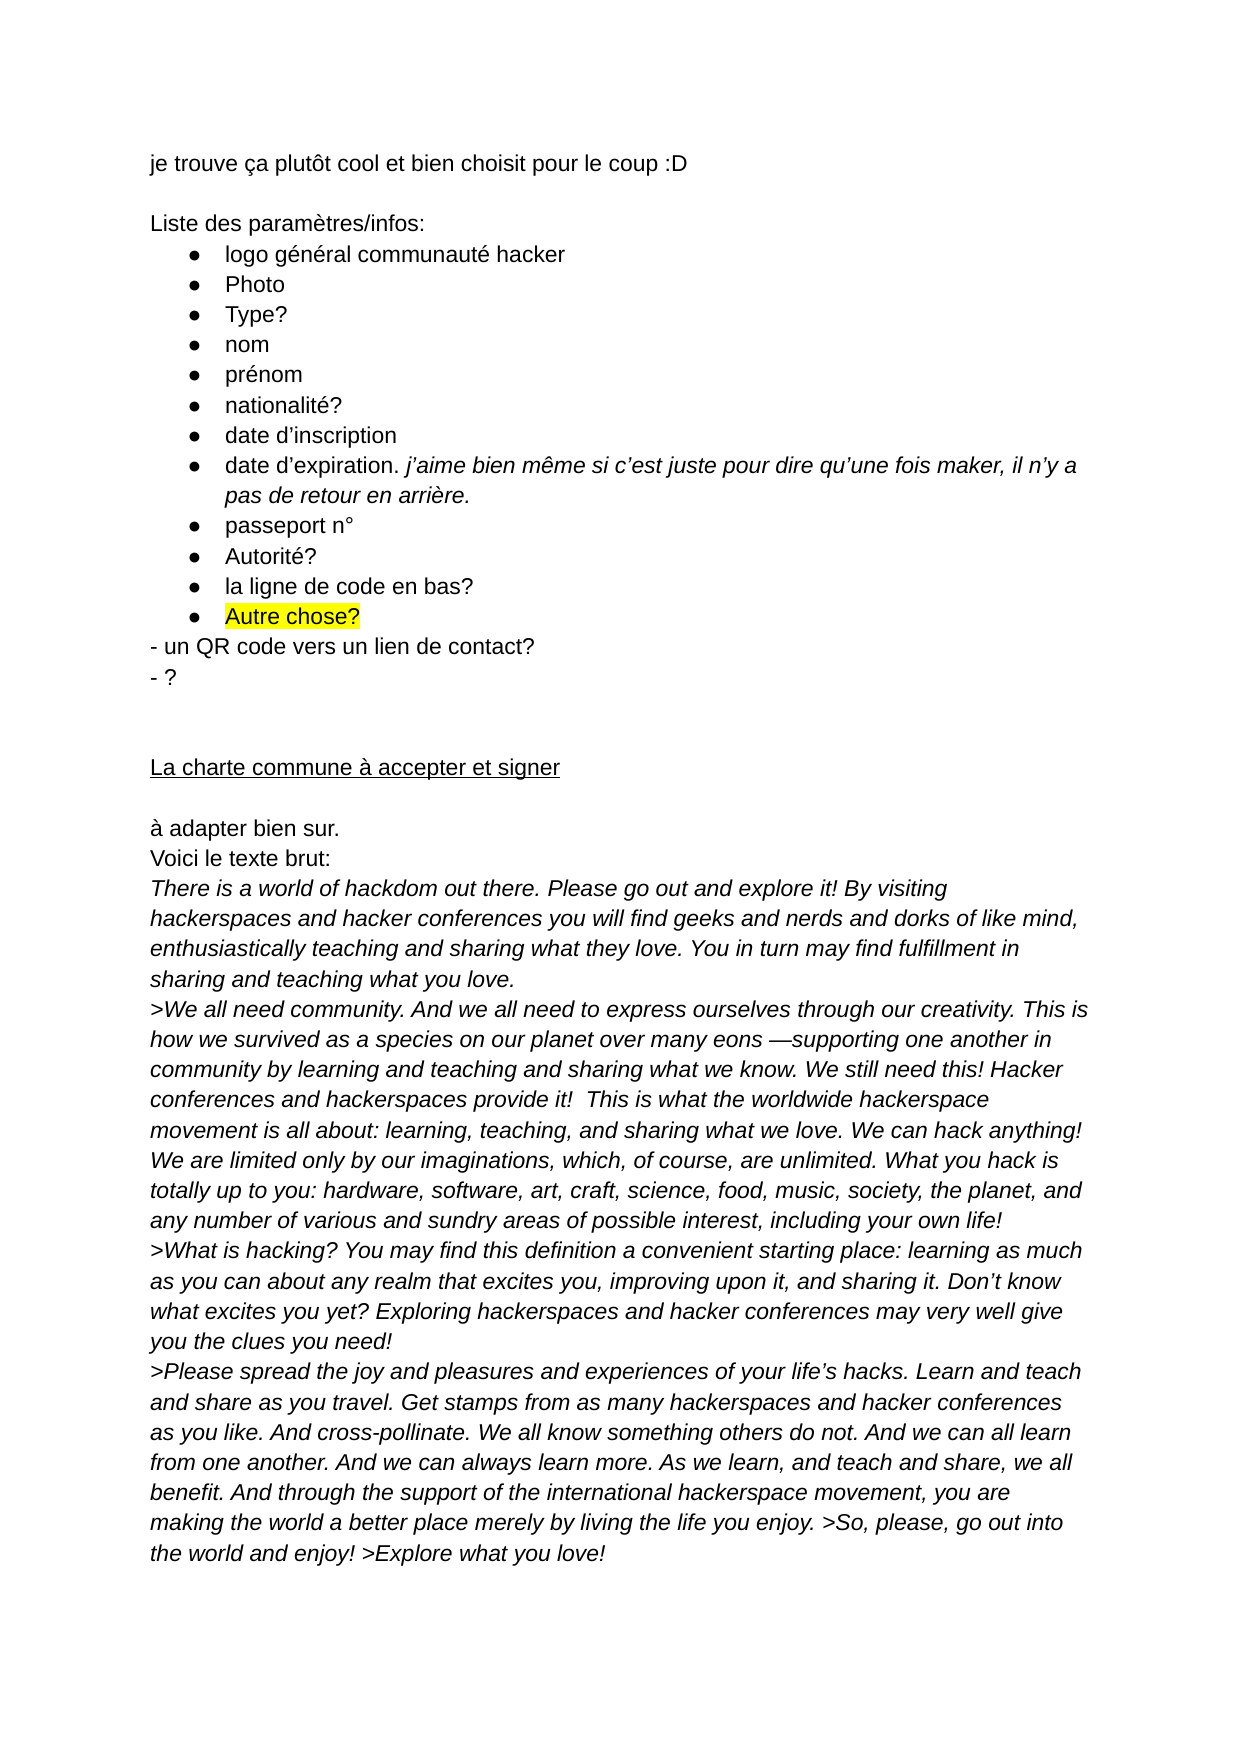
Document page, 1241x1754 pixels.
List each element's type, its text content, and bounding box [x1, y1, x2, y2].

list la ligne de code en bas? [187, 573, 1090, 599]
text >We all need community. And we all need to express ourselves through our creativity. This is how we survived as a species on our planet over many eons —supporting one another in community by learning and teaching and sharing what we know. We still need this! Hacker conferences and hackerspaces provide it! This is what the worldwide hackerspace movement is all about: learning, teaching, and sharing what we love. We can hack anything! We are limited only by our imaginations, which, of course, are unlimited. What you hack is totally up to you: hardware, software, art, craft, science, food, music, society, the planet, and any number of various and sundry areas of possible interest, including your own life! [150, 996, 1090, 1234]
list date d’inscription [187, 422, 1090, 448]
text >What is hacking? You may find this definition a convenient starting place: learning as much as you can about any realm that excites you, improving upon it, and sharing it. Don’t know what excites you yet? Exploring hackerspaces and hacker conferences may very well give you the clues you need! [150, 1237, 1090, 1354]
list Photo [187, 271, 1090, 297]
text Voici le texte brut: [150, 845, 1090, 871]
list nom [187, 331, 1090, 358]
text - un QR code vers un lien de contact? [150, 633, 1090, 660]
list passeport n° [187, 512, 1090, 539]
list nationalité? [187, 392, 1090, 418]
text Liste des paramètres/infos: [150, 210, 1090, 237]
list prénom [187, 361, 1090, 388]
text There is a world of hackdom out there. Please go out and explore it! By visiting hackerspaces and hacker conferences you will find geeks and nerds and dorks of like mind, enthusiastically teaching and sharing what they love. You in turn may find fulfillment in sharing and teaching what you love. [150, 875, 1090, 992]
list Autorité? [187, 543, 1090, 569]
text >Please spread the joy and pleasures and experiences of your life’s hacks. Learn and teach and share as you travel. Get stamps from as many hackerspaces and hacker conferences as you like. And cross-pollinate. We all know something others do not. And we can all learn from one another. And we can always learn more. As we learn, and teach and share, we all benefit. And through the support of the international hackerspace movement, you are making the world a better place merely by living the life you enjoy. >So, please, go out into the world and enjoy! >Explore what you love! [150, 1358, 1090, 1566]
list Autre chose? [187, 603, 1090, 629]
list date d’expiration. j’aime bien même si c’est juste pour dire qu’une fois maker, il n’y a pas de retour en arrière. [187, 452, 1090, 509]
text je trouve ça plutôt cool et bien choisit pour le coup :D [150, 150, 1090, 176]
text - ? [150, 663, 1090, 690]
text à adapter bien sur. [150, 814, 1090, 841]
text La charte commune à accepter et signer [150, 754, 1090, 781]
list Type? [187, 301, 1090, 327]
list logo général communauté hacker [187, 241, 1090, 267]
